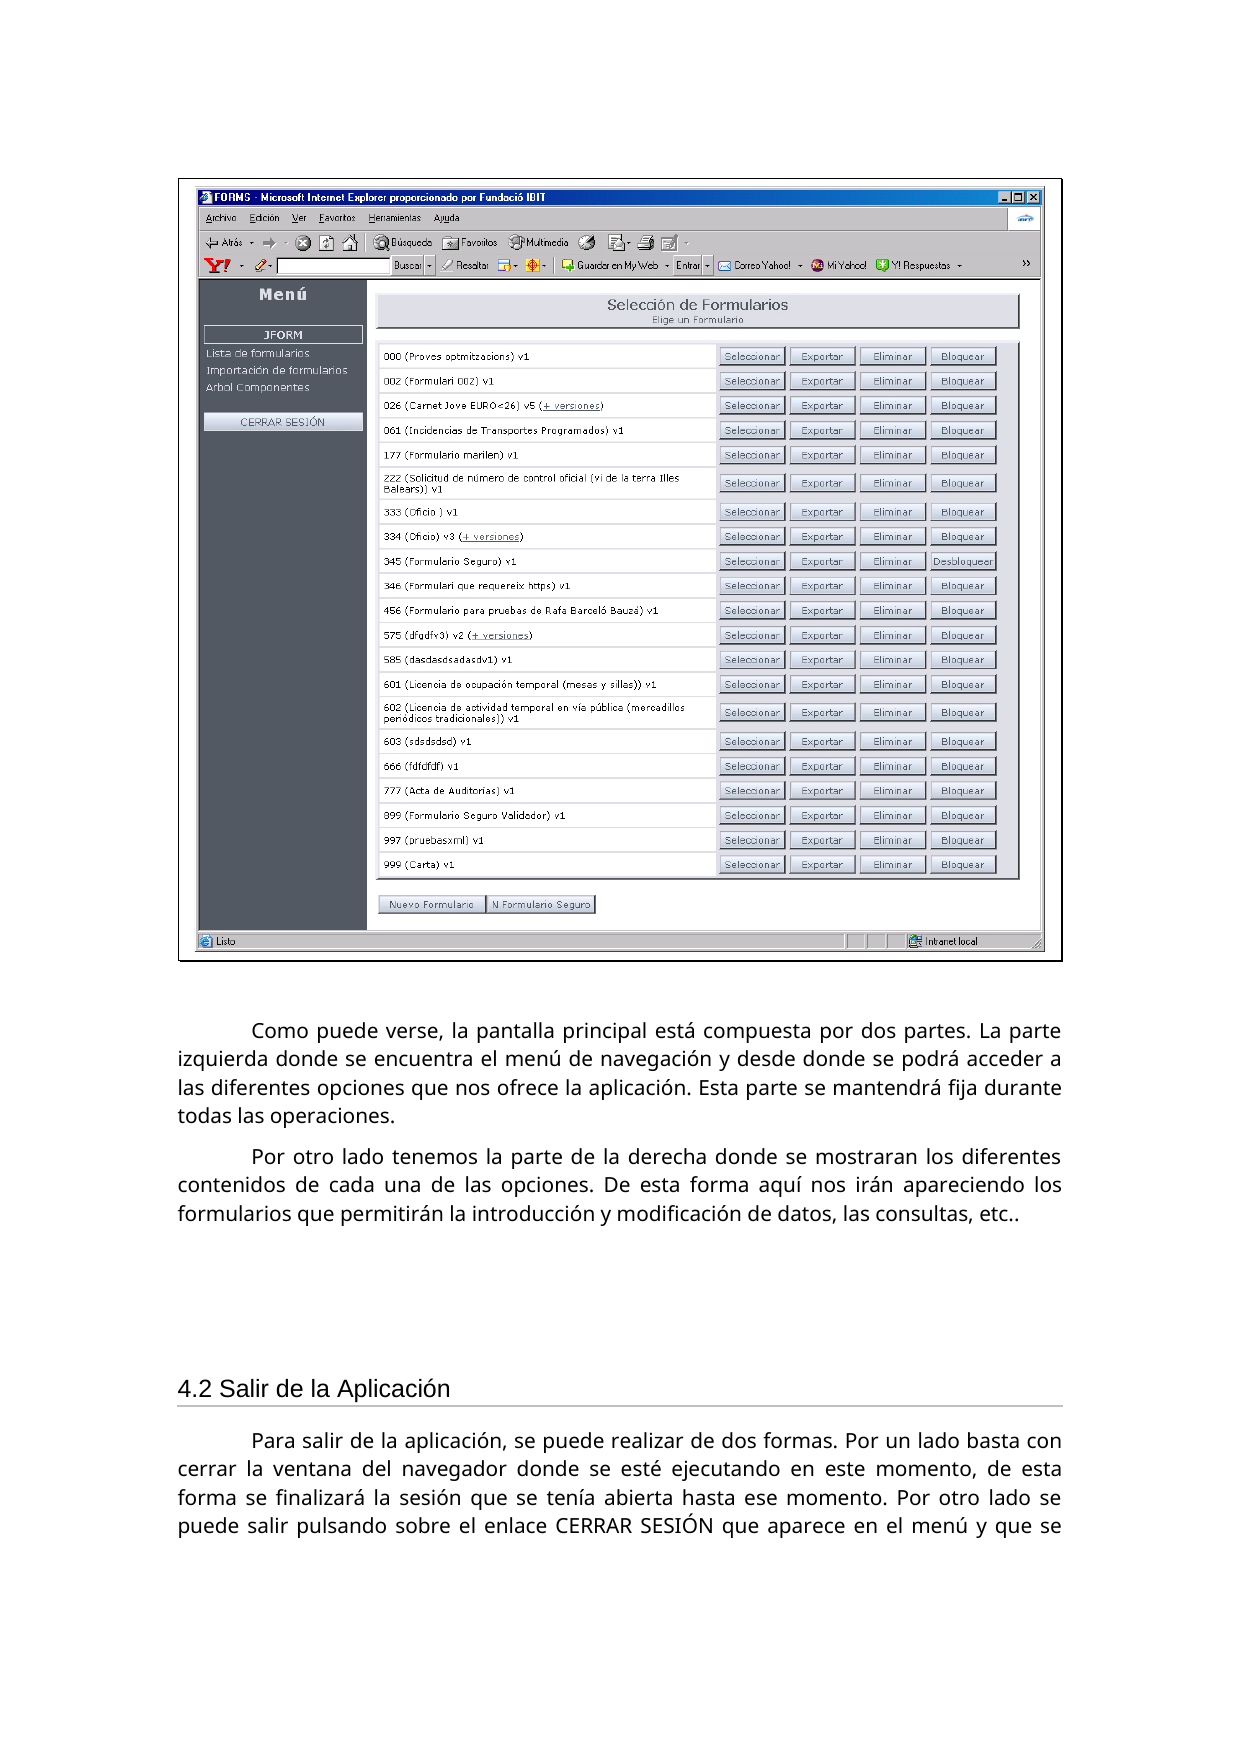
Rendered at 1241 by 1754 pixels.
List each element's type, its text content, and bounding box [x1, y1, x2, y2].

text Para salir de la aplicación, se puede realizar de dos formas. Por un lado basta con cerrar la ventana del navegador donde se esté ejecutando en este momento, de esta forma se finalizará la sesión que se tenía abierta hasta ese momento. Por otro lado se puede salir pulsando sobre el enlace CERRAR SESIÓN que aparece en el menú y que se [177, 1426, 1063, 1540]
subtitle 4.2 Salir de la Aplicación [177, 1375, 1063, 1405]
text Por otro lado tenemos la parte de la derecha donde se mostraran los diferentes contenidos de cada una de las opciones. De esta forma aquí nos irán apareciendo los formularios que permitirán la introducción y modificación de datos, las consultas, etc.. [177, 1142, 1063, 1227]
text Como puede verse, la pantalla principal está compuesta por dos partes. La parte izquierda donde se encuentra el menú de navegación y desde donde se podrá acceder a las diferentes opciones que nos ofrece la aplicación. Esta parte se mantendrá fija durante todas las operaciones. [177, 1016, 1063, 1129]
picture [194, 186, 1045, 952]
